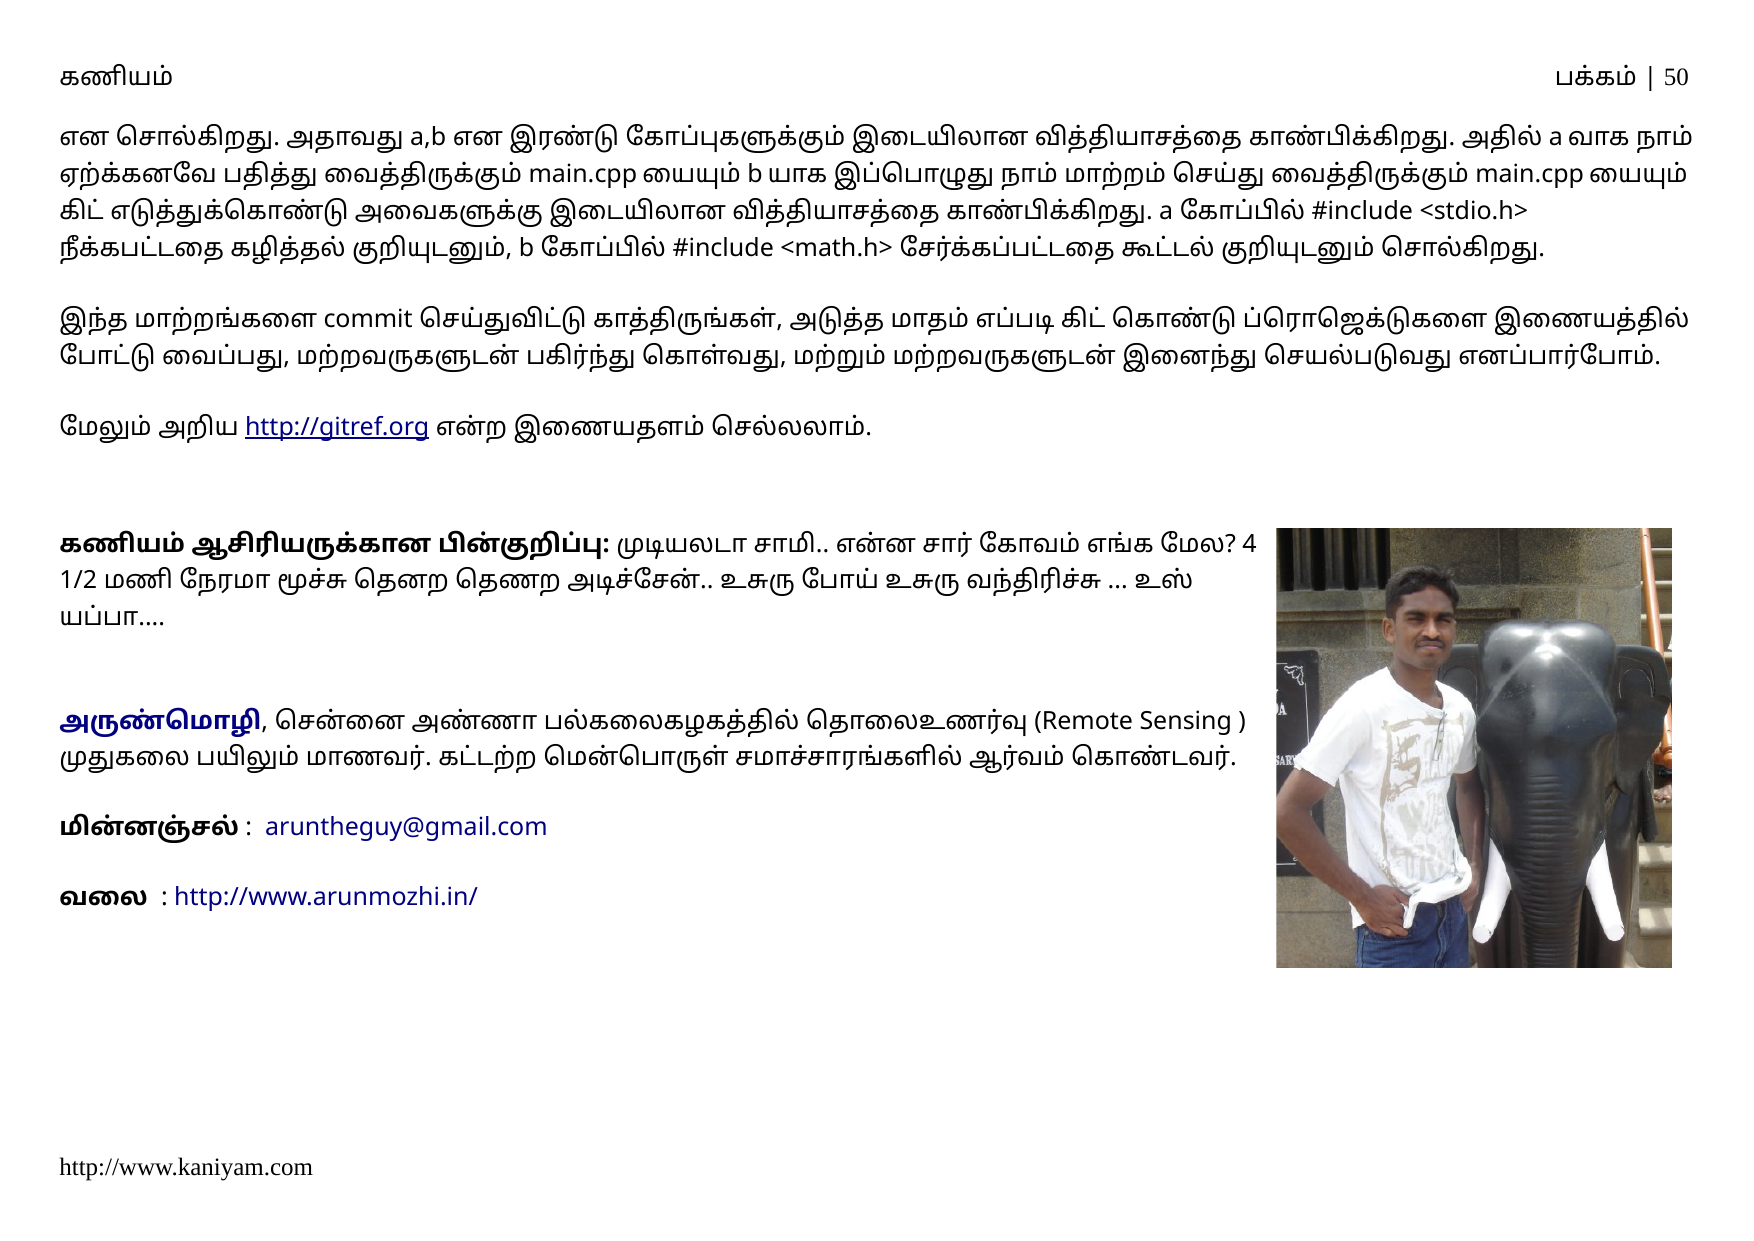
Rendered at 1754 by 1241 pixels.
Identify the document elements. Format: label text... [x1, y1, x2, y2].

picture [1276, 528, 1672, 968]
text மின்னஞ்சல் : aruntheguy@gmail.com [59, 808, 1276, 844]
text கணியம் ஆசிரியருக்கான பின்குறிப்பு: முடியலடா சாமி.. என்ன சார் கோவம் எங்க மேல? 4 1/2 மணி நேரமா மூச்சு தெனற தெணற அடிச்சேன்.. உசுரு போய் உசுரு வந்திரிச்சு ... உஸ் யப்பா.... [59, 526, 1695, 634]
text என சொல்கிறது. அதாவது a,b என இரண்டு கோப்புகளுக்கும் இடையிலான வித்தியாசத்தை காண்பிக்கிறது. அதில் aவாக நாம் ஏற்க்கனவே பதித்து வைத்திருக்கும் main.cppயையும் bயாக இப்பொழுது நாம் மாற்றம் செய்து வைத்திருக்கும் main.cppயையும் கிட் எடுத்துக்கொண்டு அவைகளுக்கு இடையிலான வித்தியாசத்தை காண்பிக்கிறது. a கோப்பில் #include <stdio.h> நீக்கபட்டதை கழித்தல் குறியுடனும், b கோப்பில் #include <math.h> சேர்க்கப்பட்டதை கூட்டல் குறியுடனும் சொல்கிறது. இந்த மாற்றங்களை commit செய்துவிட்டு காத்திருங்கள், அடுத்த மாதம் எப்படி கிட் கொண்டு ப்ரொஜெக்டுகளை இணையத்தில் போட்டு வைப்பது, மற்றவருகளுடன் பகிர்ந்து கொள்வது, மற்றும் மற்றவருகளுடன் இனைந்து செயல்படுவது எனப்பார்போம். மேலும் அறிய http://gitref.org என்ற இணையதளம் செல்லலாம். [59, 118, 1695, 446]
text [1672, 879, 1695, 915]
text வலை : http://www.arunmozhi.in/ [59, 879, 1276, 915]
text அருண்மொழி, சென்னை அண்ணா பல்கலைகழகத்தில் தொலைஉணர்வு (Remote Sensing ) முதுகலை பயிலும் மாணவர். கட்டற்ற மென்பொருள் சமாச்சாரங்களில் ஆர்வம் கொண்டவர். [59, 702, 1276, 808]
text [1672, 808, 1695, 844]
